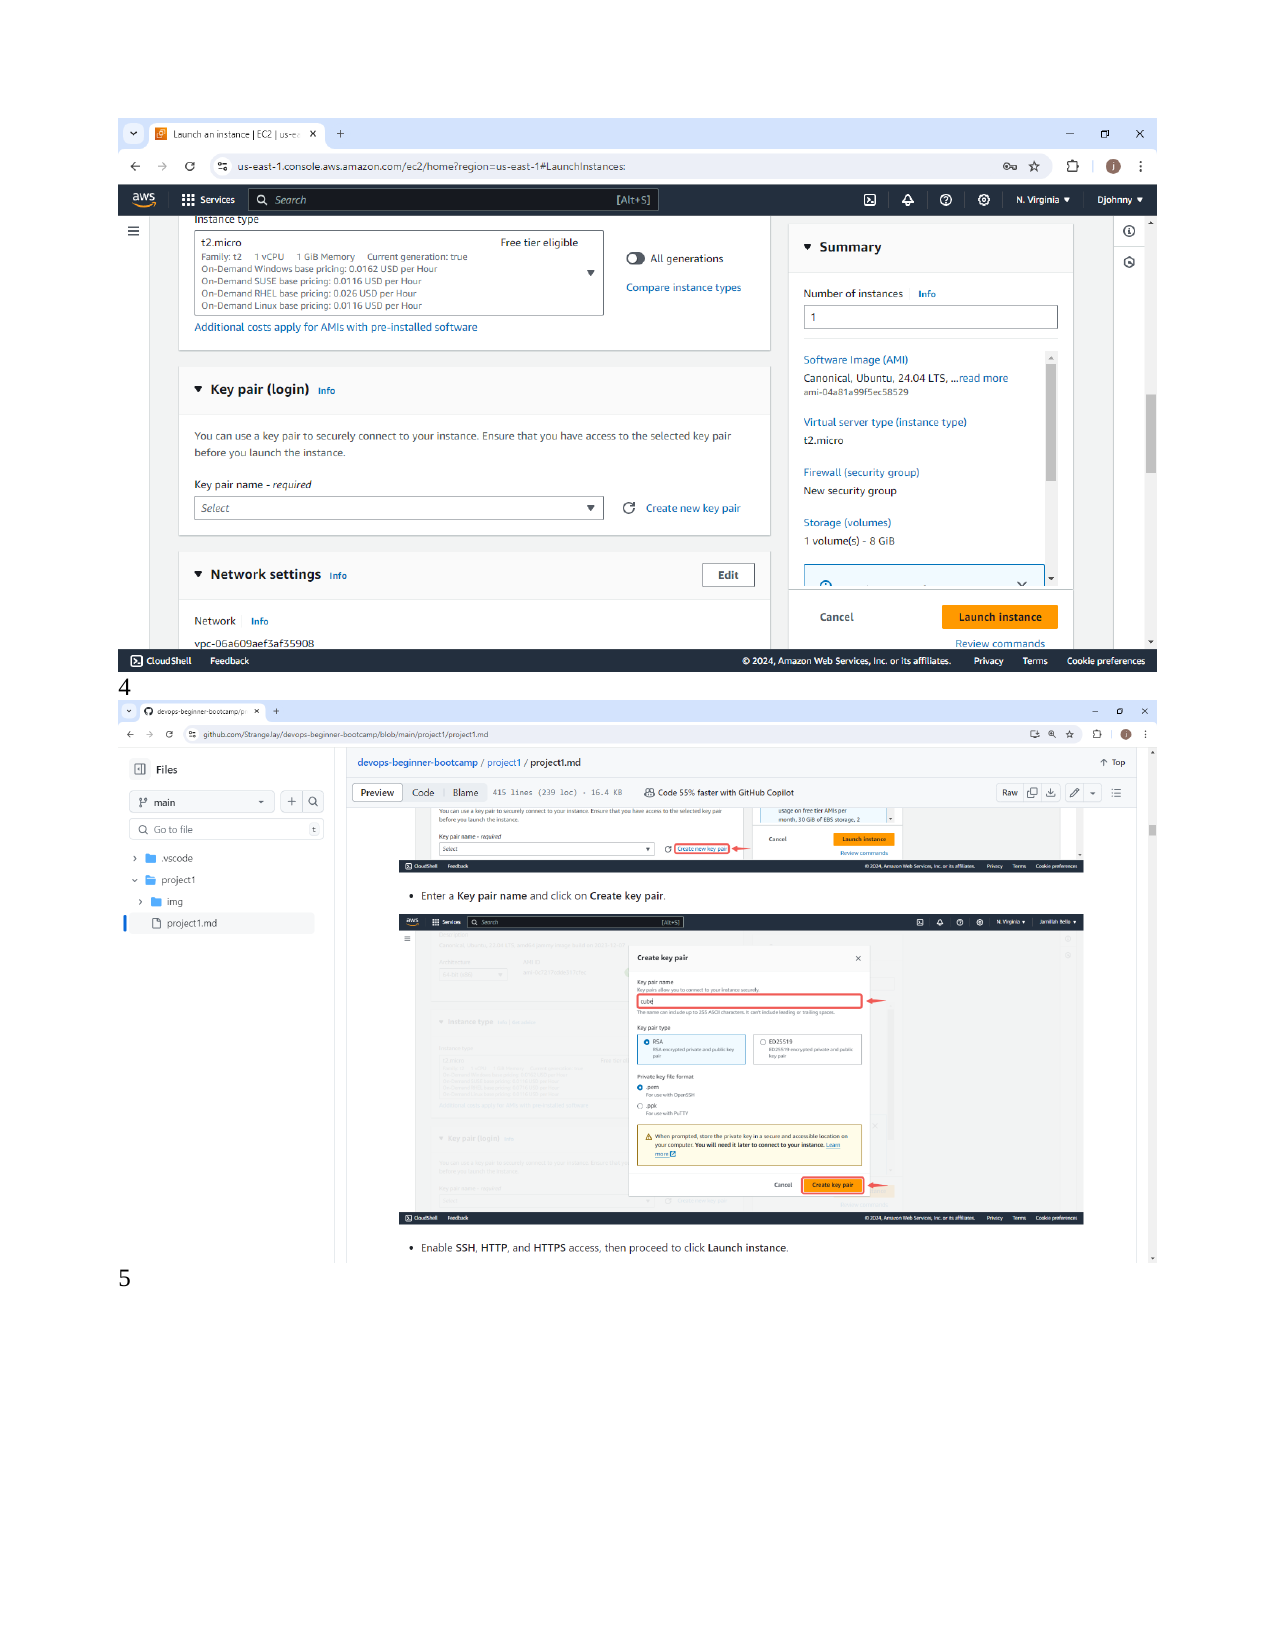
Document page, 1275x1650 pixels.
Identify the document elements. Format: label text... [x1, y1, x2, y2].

picture [118, 118, 1157, 672]
picture [118, 700, 1157, 1263]
text 4 [118, 672, 1157, 700]
text 5 [118, 1263, 1157, 1292]
